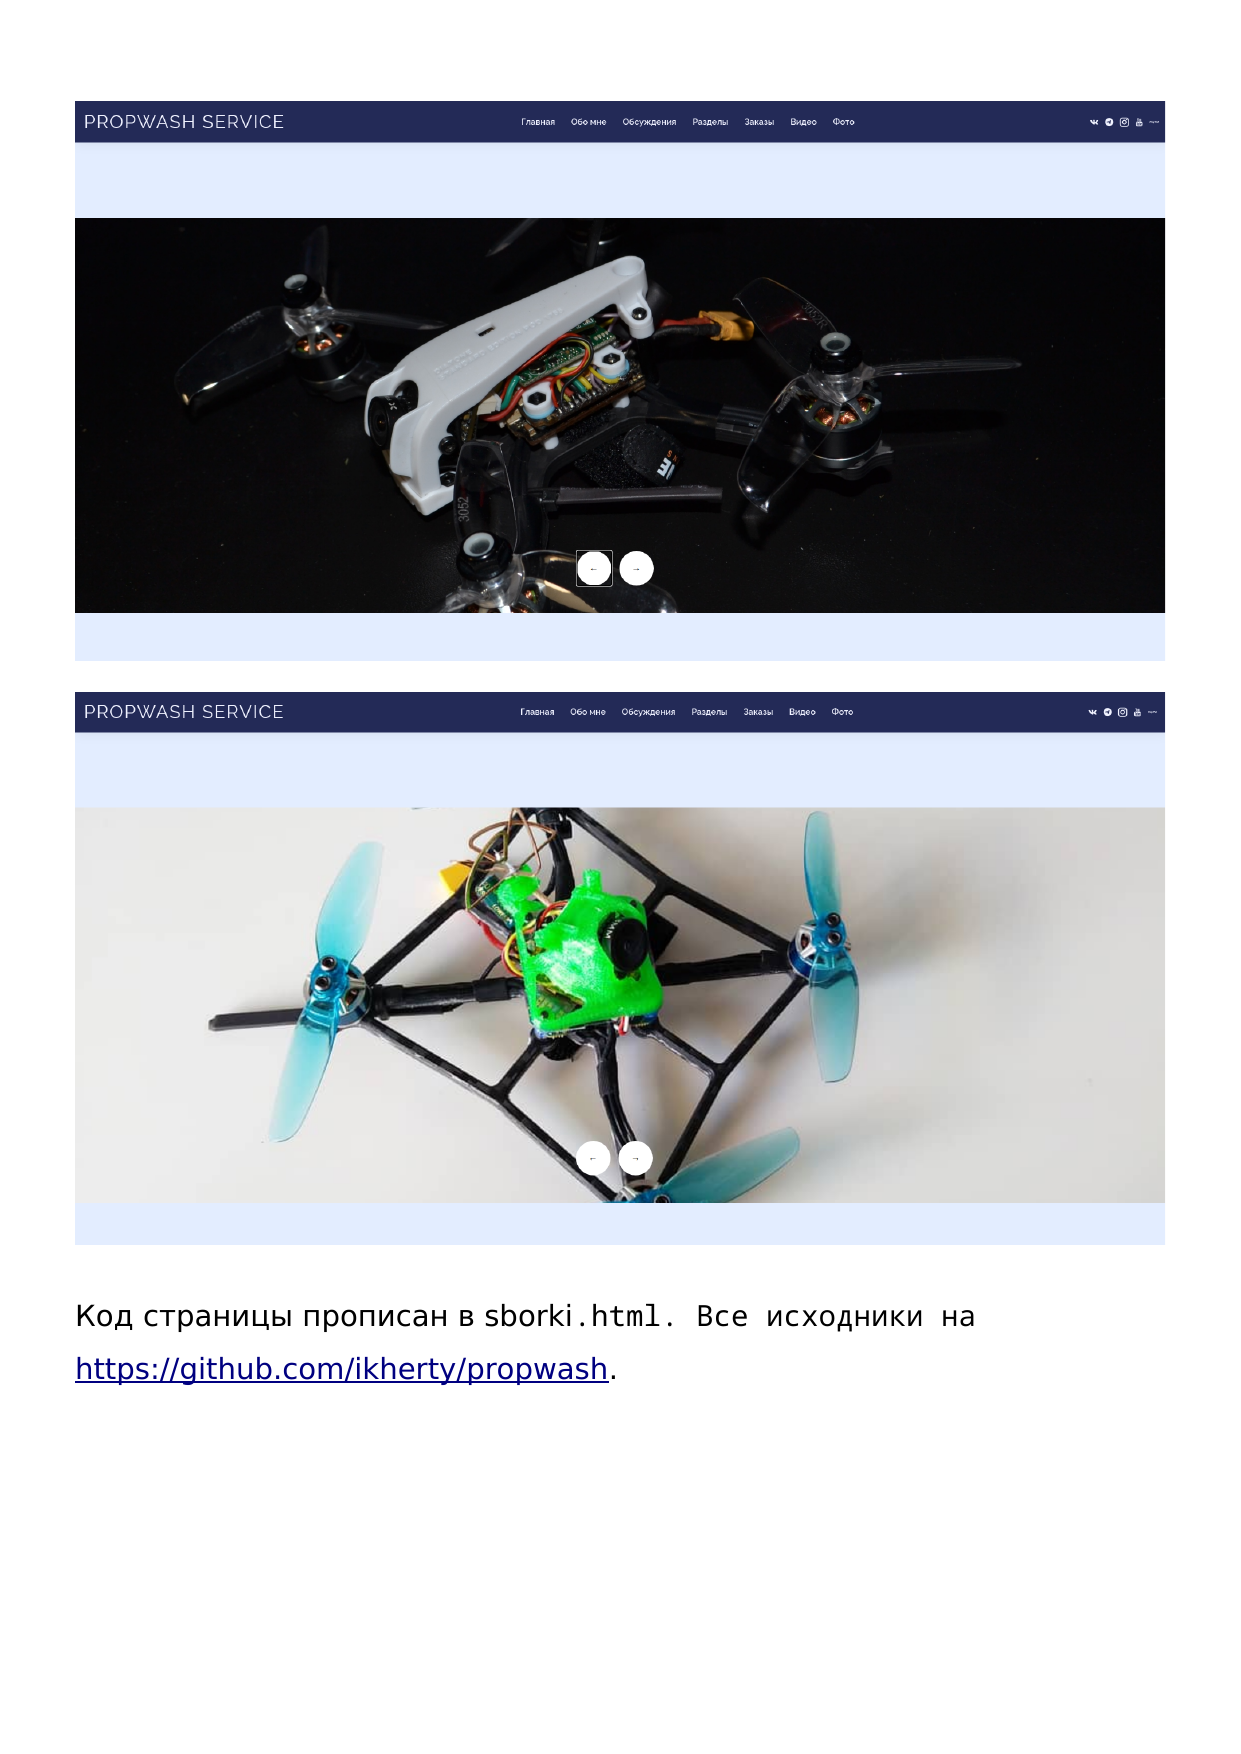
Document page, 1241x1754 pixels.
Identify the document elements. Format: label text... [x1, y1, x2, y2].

picture [75, 101, 1166, 661]
text Код страницы прописан в sborki.html. Все исходники на https://github.com/ikherty/propwash. [75, 1296, 1165, 1386]
picture [75, 692, 1166, 1245]
